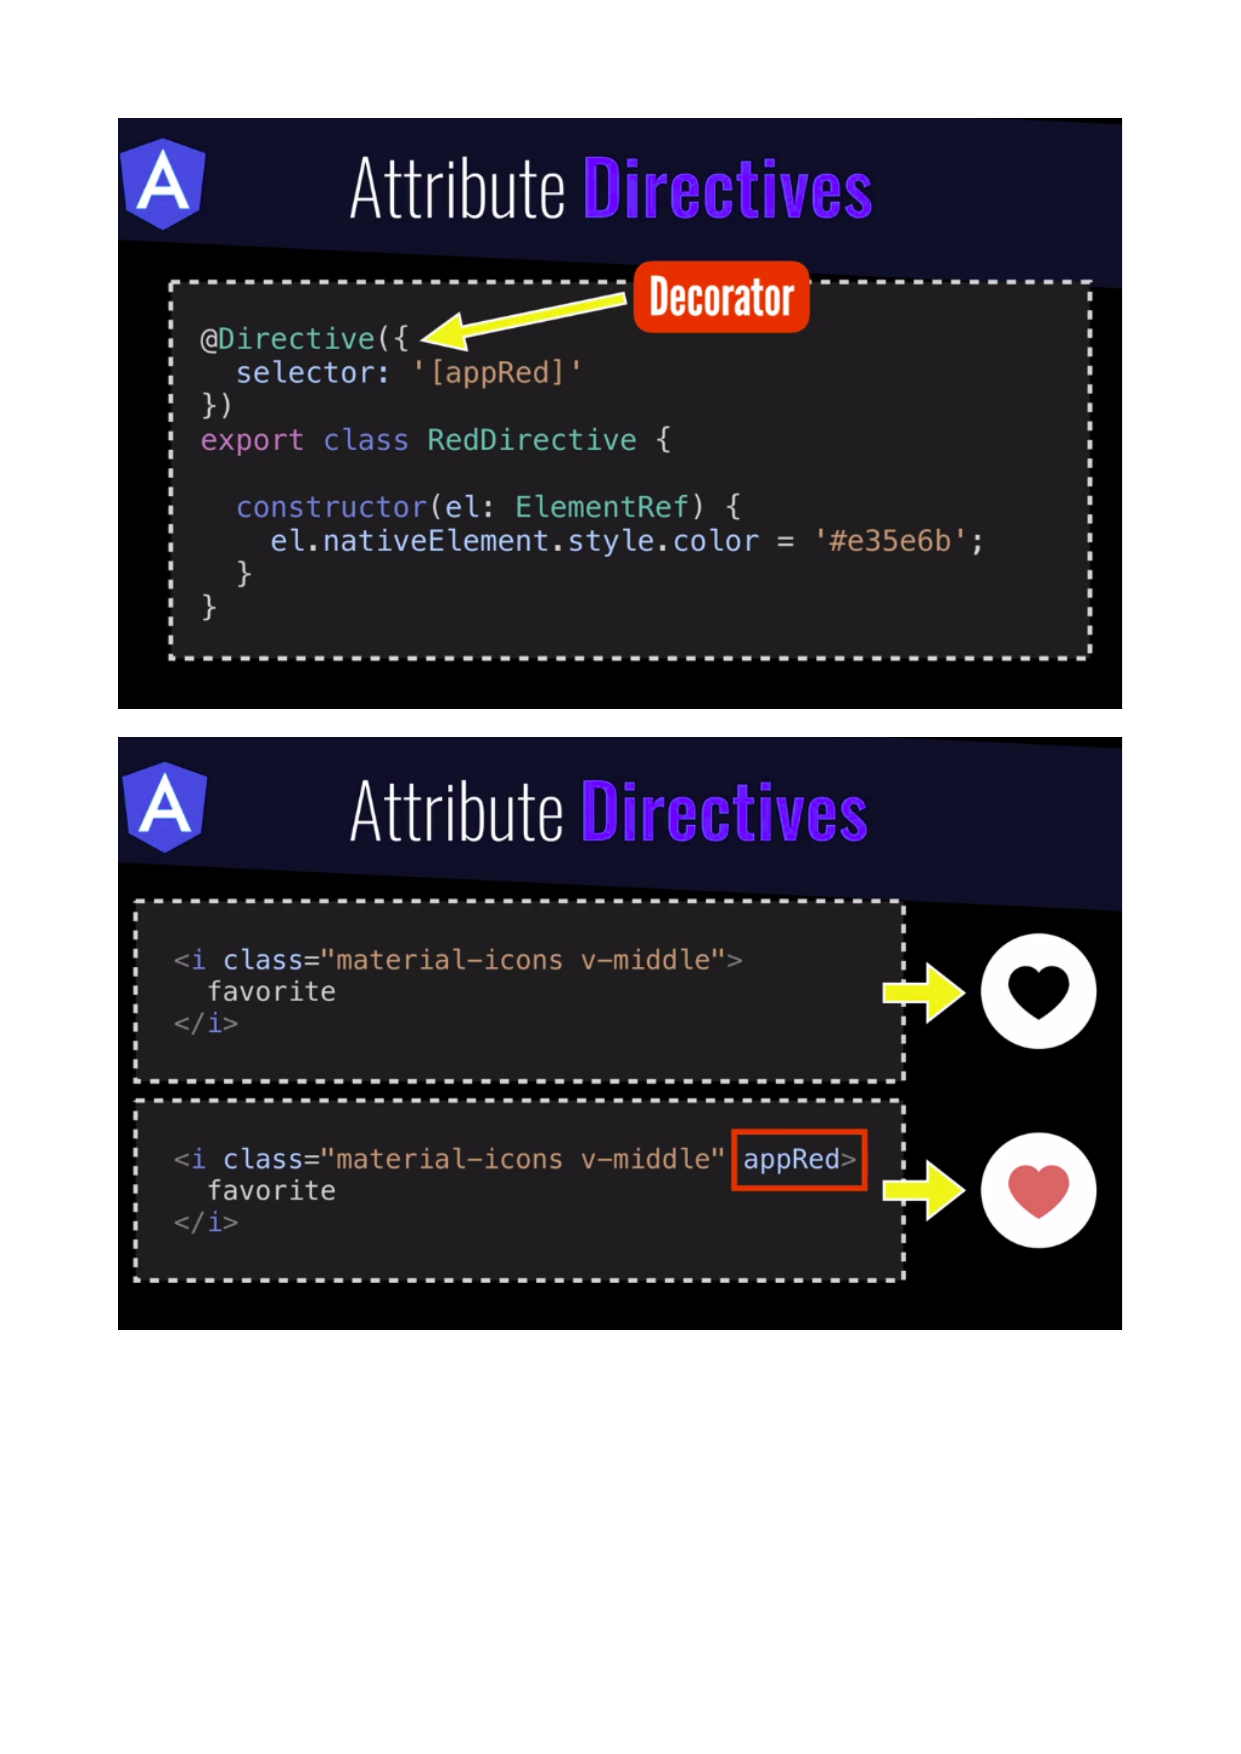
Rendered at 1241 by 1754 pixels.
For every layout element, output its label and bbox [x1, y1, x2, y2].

picture [118, 737, 1123, 1330]
picture [118, 118, 1123, 709]
